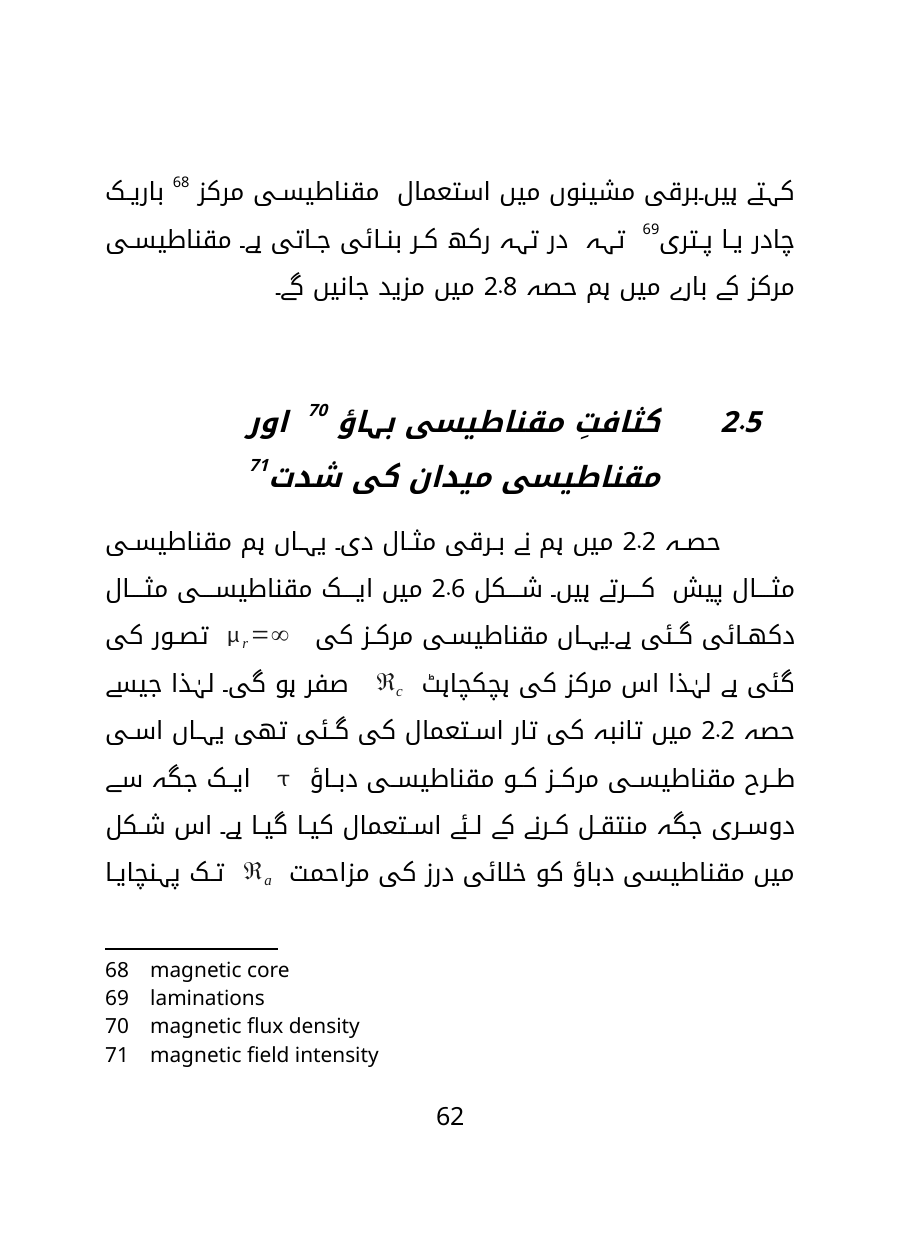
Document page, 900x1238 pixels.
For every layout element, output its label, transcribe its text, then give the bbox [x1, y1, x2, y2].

list magnetic flux density [105, 1012, 795, 1040]
subtitle کثافتِ مقناطیسی بہاؤ اور مقناطیسی میدان کی شدت [105, 395, 720, 505]
text laminations [105, 983, 795, 1012]
text magnetic core [105, 955, 795, 983]
text حصہ 2.2 میں ہم نے برقی مثال دی۔ یہاں ہم مقناطیسی مثال پیش کرتے ہیں۔ شکل 2.6 میں ایک مقناطیسی مثال دکھائی گئی ہے۔یہاں مقناطیسی مرکز کی تصور کی گئی ہے لہٰذا اس مرکز کی ہچکچاہٹ صفر ہو گی۔ لہٰذا جیسے حصہ 2.2 میں تانبہ کی تار استعمال کی گئی تھی یہاں اسی طرح مقناطیسی مرکز کو مقناطیسی دباؤ ایک جگہ سے دوسری جگہ منتقل کرنے کے لئے استعمال کیا گیا ہے۔ اس شکل میں مقناطیسی دباؤ کو خلائی درز کی مزاحمتتک پہنچایا گیا ہے۔ [105, 518, 795, 897]
text بالکل برقی مثال کی طرح، مقناطیسی دباؤ کو کم ہچکچاہٹ والے راستے اس جگہ پہنچایا جاتا ہے جہاں اس کی ضرورت ہو۔ مساوات 2.2 سے ہم دیکھتے ہیں کہ ہچکچاہٹ، مقناطیسی نفوذ پذیریسے منسلک ہے ۔ کو عمومالکھا جاتا ہے جہاں ہینری فی میٹر کے برابر ہے۔ لوہا، کچھ دھاتیں اور چند جدید مصنوعی اشیاء ایسی ہیں جن کیہے۔ لہٰذا انہیں کو مقناطیسی دباؤ ایک جگہ سے دوسری جگہ منتقلی کے لئے استعمال کیا جاتا ہے۔ البتہ کی مقدار اتنی نہیں ہے کہ اس سے بنی سلاخ کی ہچکچاہٹ ہر جگہ نظرانداز کی جا سکے۔ مساوات 2.2 سے ہم دیکھتے ہیں کہ ہچکچاہٹ کم سے کم کرنے کی خاطر رقبہ عمودی تراش زیادہ سے زیادہ رکھنی پڑتی ہے۔ لہٰذا عموما مقناطیسی دباؤ منتقل کرنے کے لئے ایک تار نہیں بلکہ خاصی زیادہ عمودی سطح رکھنے والا راستا درکار ہوتا ہے جسے مقناطیسی مرکز کہتے ہیں۔برقی مشینوں میں استعمال مقناطیسی مرکز باریک چادر یا پتری تہہ در تہہ رکھ کر بنائی جاتی ہے۔ مقناطیسی مرکز کے بارے میں ہم حصہ 2.8 میں مزید جانیں گے۔ [105, 168, 795, 311]
list magnetic field intensity [105, 1040, 795, 1068]
